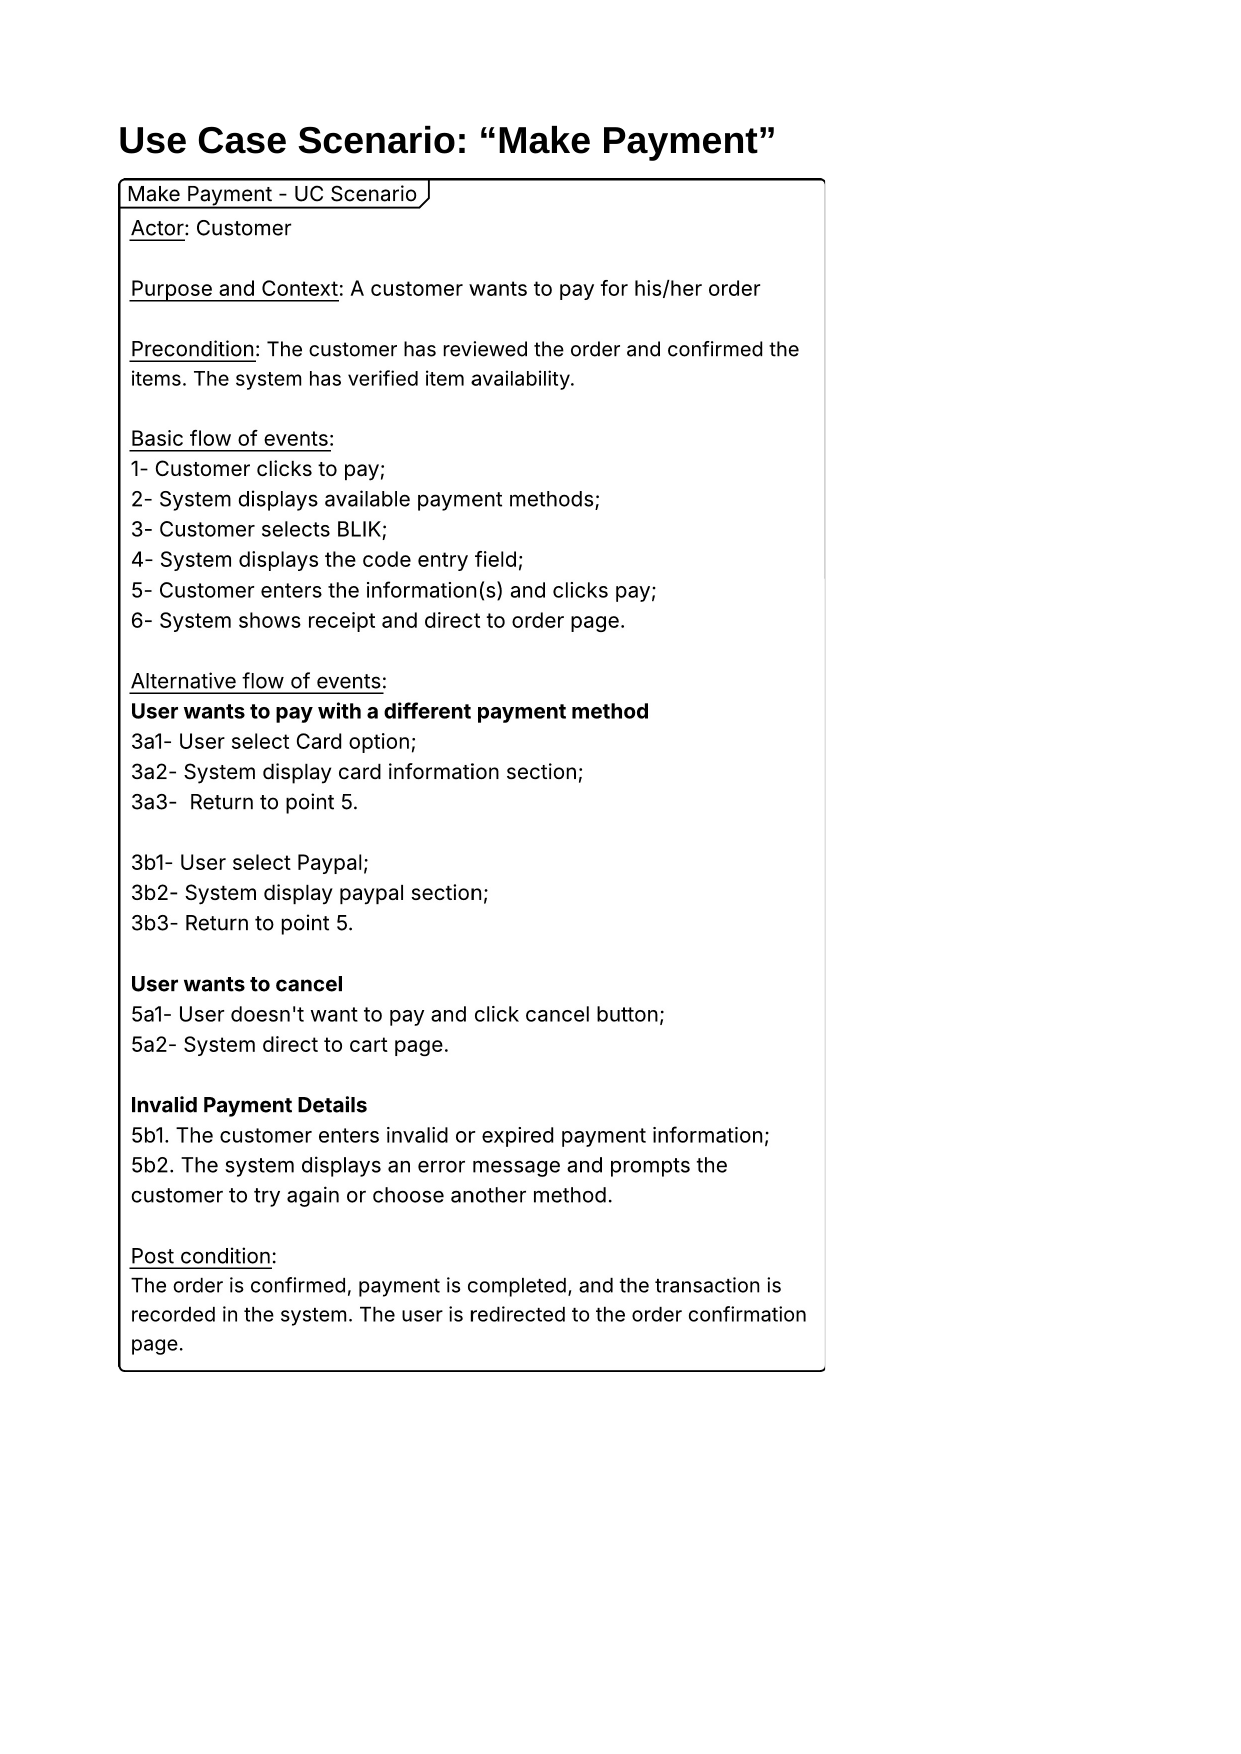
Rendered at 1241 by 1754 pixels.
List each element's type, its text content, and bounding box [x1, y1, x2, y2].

picture [118, 178, 826, 1372]
subtitle Use Case Scenario: “Make Payment” [118, 118, 1122, 161]
